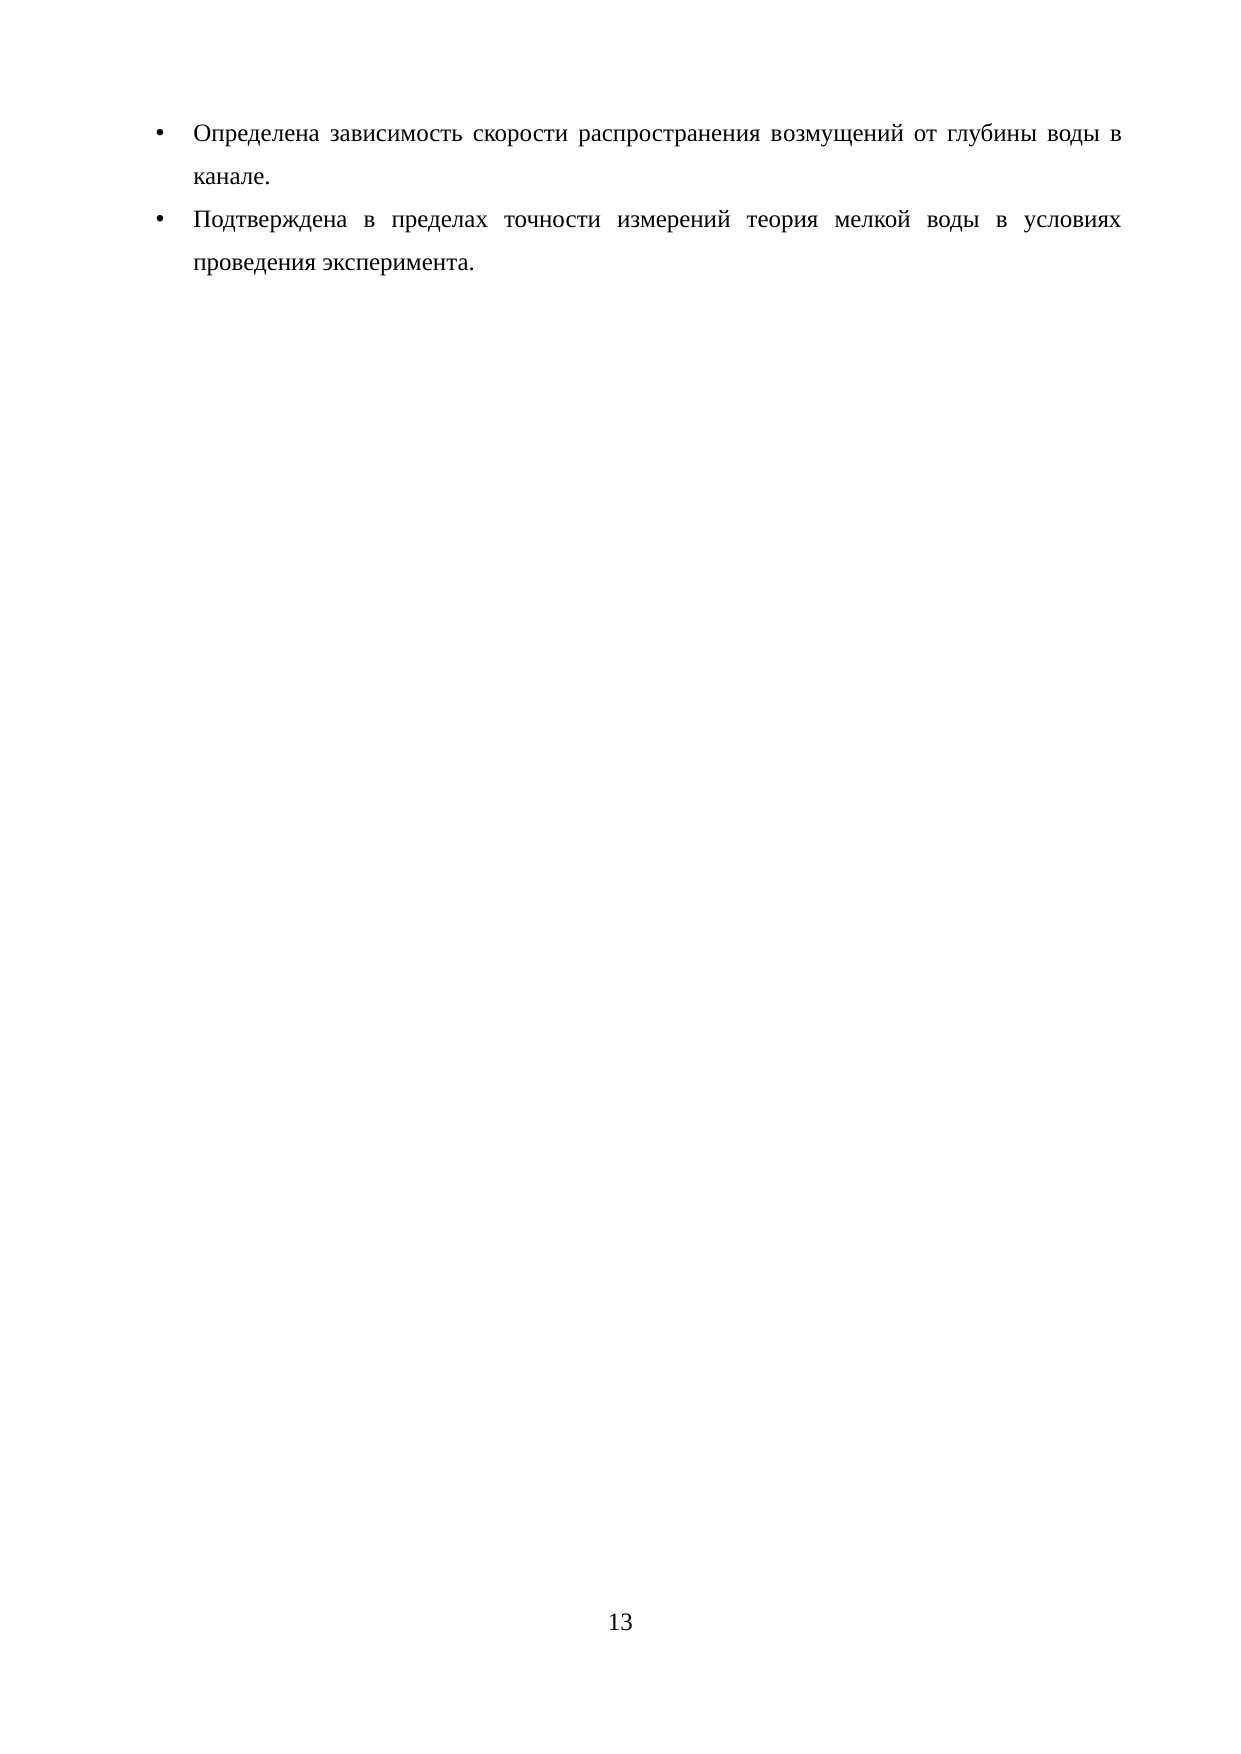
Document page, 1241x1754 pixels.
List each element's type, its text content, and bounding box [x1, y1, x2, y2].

list Подтверждена в пределах точности измерений теория мелкой воды в условиях проведения эксперимента. [156, 204, 1122, 276]
list Определена зависимость скорости распространения возмущений от глубины воды в канале. [156, 118, 1122, 190]
